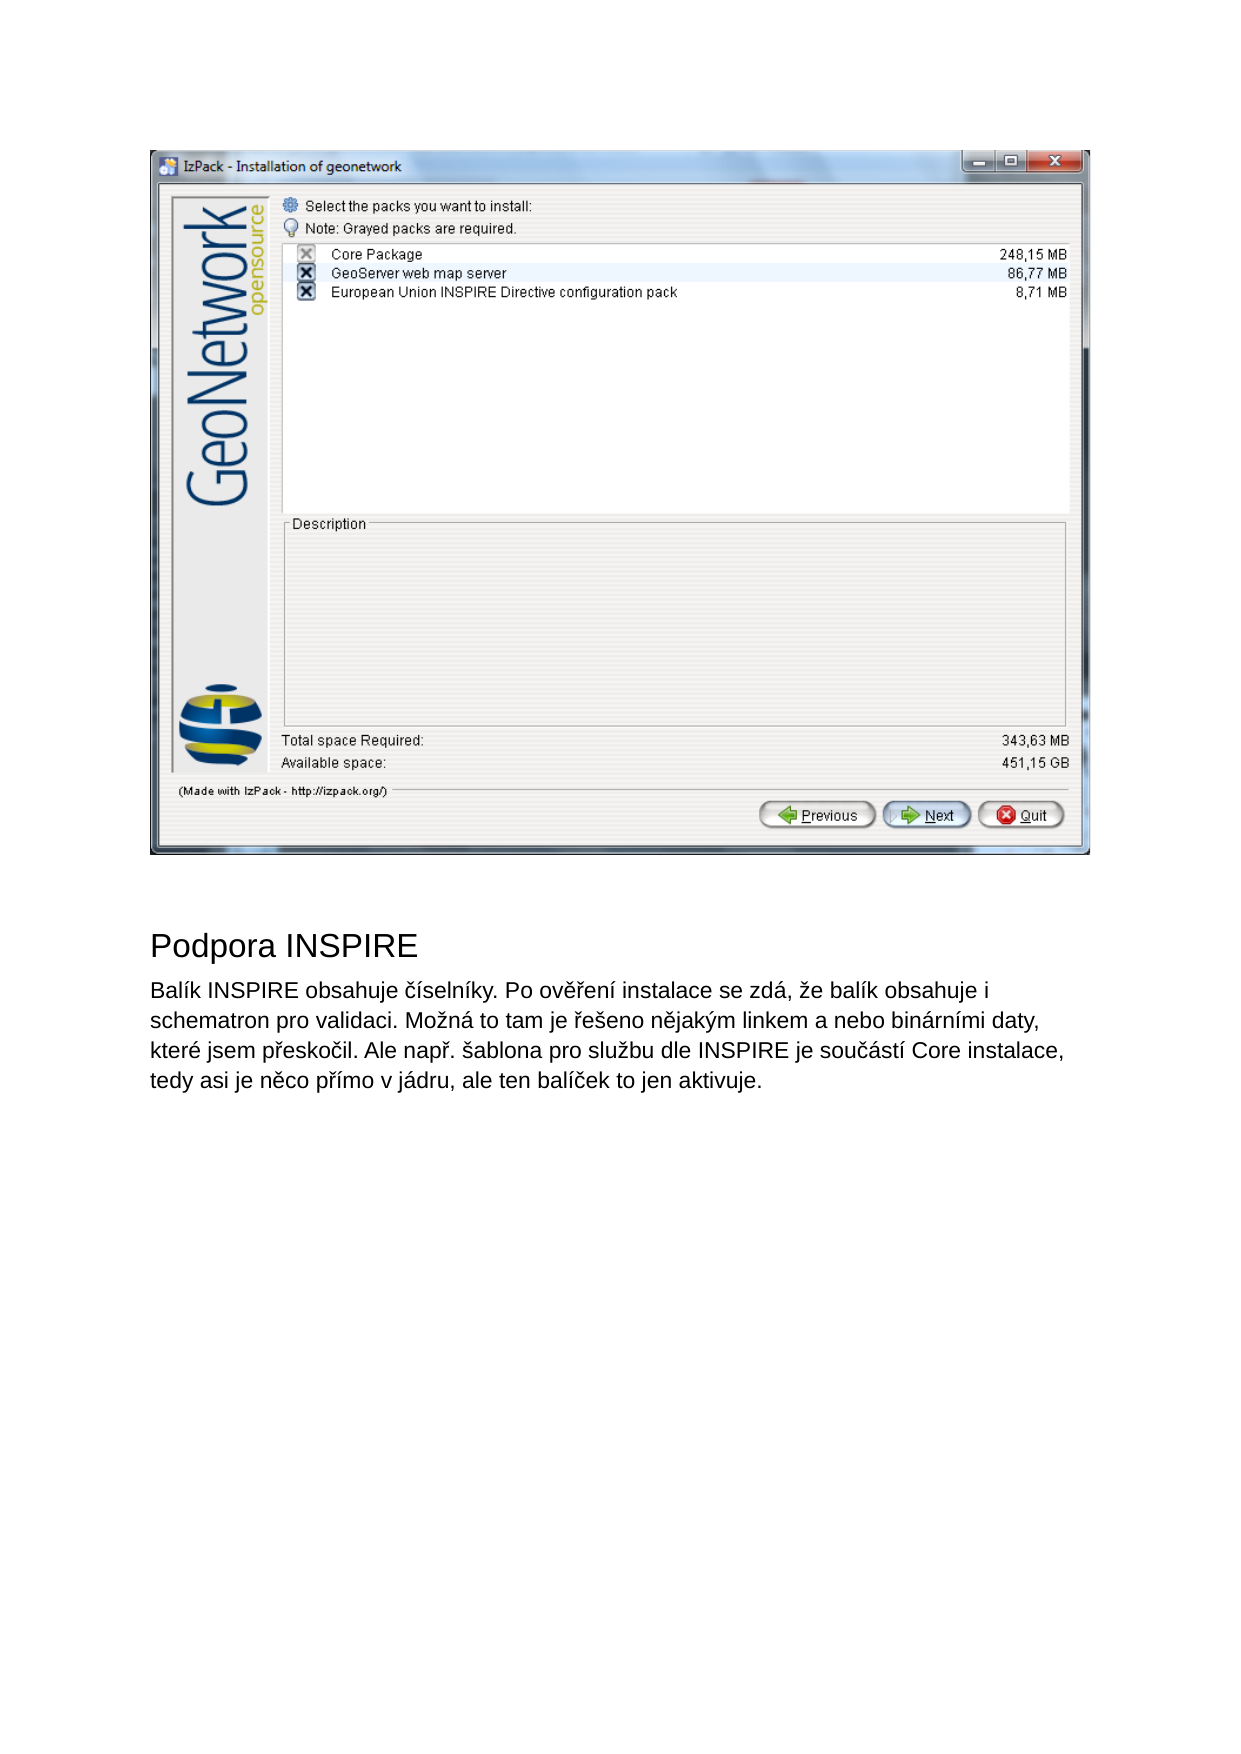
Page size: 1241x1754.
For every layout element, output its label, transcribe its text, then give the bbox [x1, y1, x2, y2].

text Balík INSPIRE obsahuje číselníky. Po ověření instalace se zdá, že balík obsahuje i schematron pro validaci. Možná to tam je řešeno nějakým linkem a nebo binárními daty, které jsem přeskočil. Ale např. šablona pro službu dle INSPIRE je součástí Core instalace, tedy asi je něco přímo v jádru, ale ten balíček to jen aktivuje. [150, 977, 1090, 1094]
picture [150, 150, 1091, 855]
subtitle Podpora INSPIRE [150, 926, 1090, 964]
